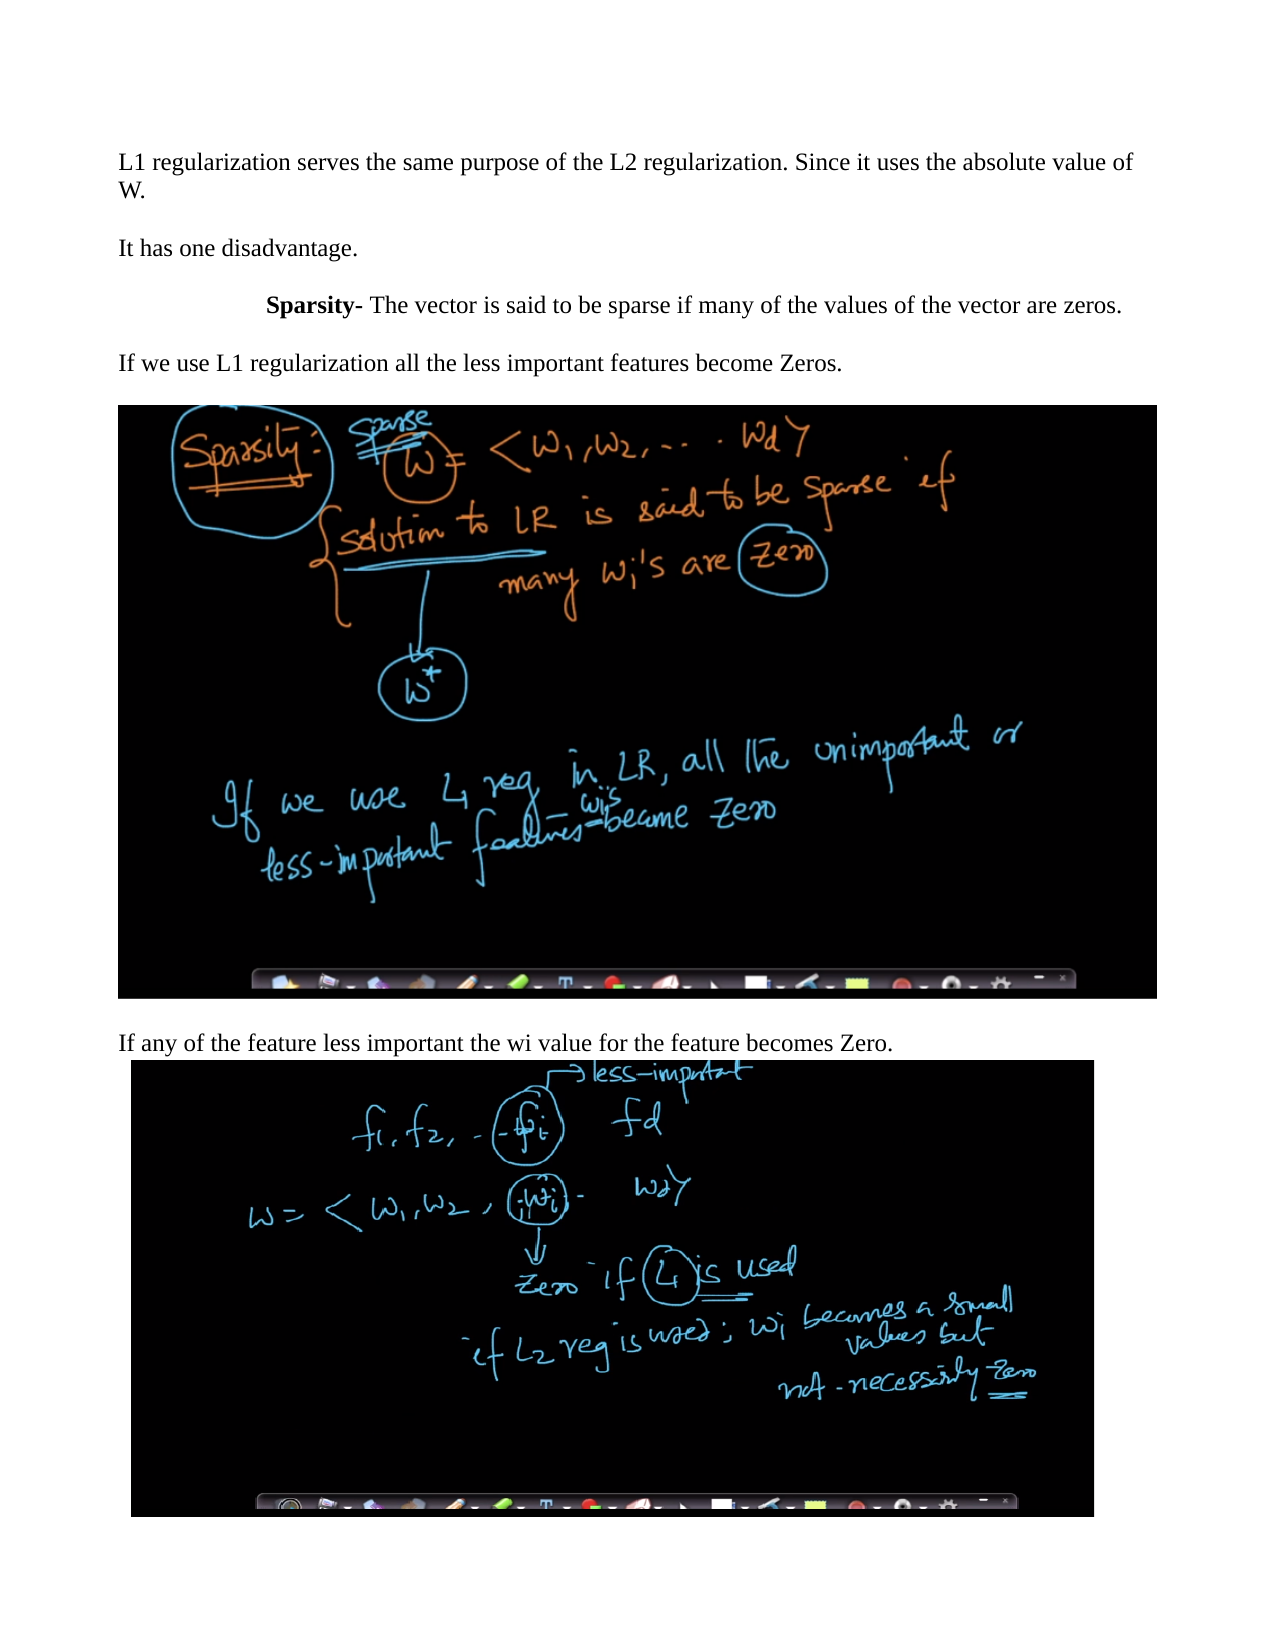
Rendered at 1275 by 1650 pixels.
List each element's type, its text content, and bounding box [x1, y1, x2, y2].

text If any of the feature less important the wi value for the feature becomes Zero. [118, 1028, 1157, 1057]
text It has one disadvantage. [118, 233, 1157, 262]
text Sparsity- The vector is said to be sparse if many of the values of the vector are zeros. [118, 291, 1157, 319]
picture [118, 405, 1157, 1000]
text If we use L1 regularization all the less important features become Zeros. [118, 348, 1157, 405]
text L1 regularization serves the same purpose of the L2 regularization. Since it uses the absolute value of W. [118, 147, 1157, 204]
picture [131, 1060, 1095, 1518]
